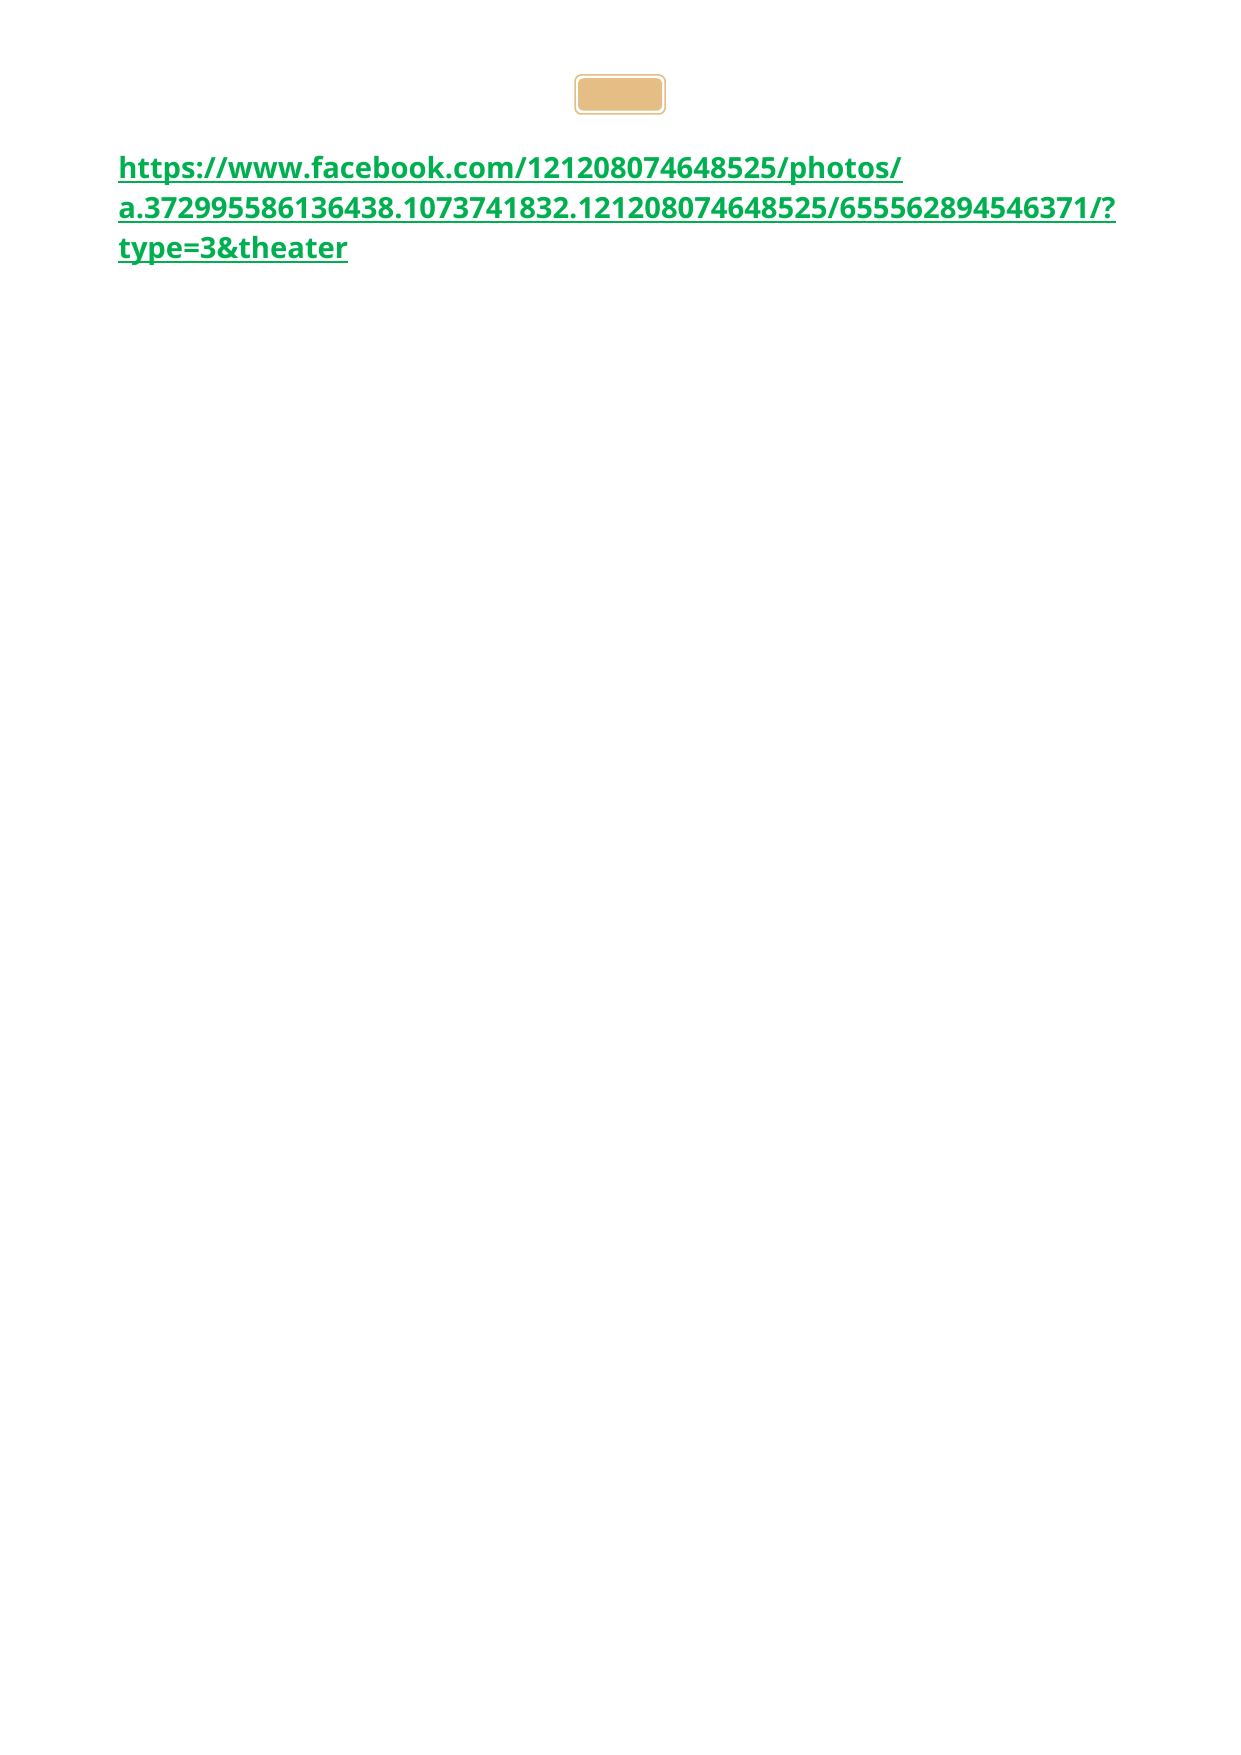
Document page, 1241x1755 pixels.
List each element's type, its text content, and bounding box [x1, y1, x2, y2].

text https://www.facebook.com/121208074648525/photos/a.372995586136438.1073741832.121208074648525/655562894546371/?type=3&theater [118, 148, 1122, 267]
